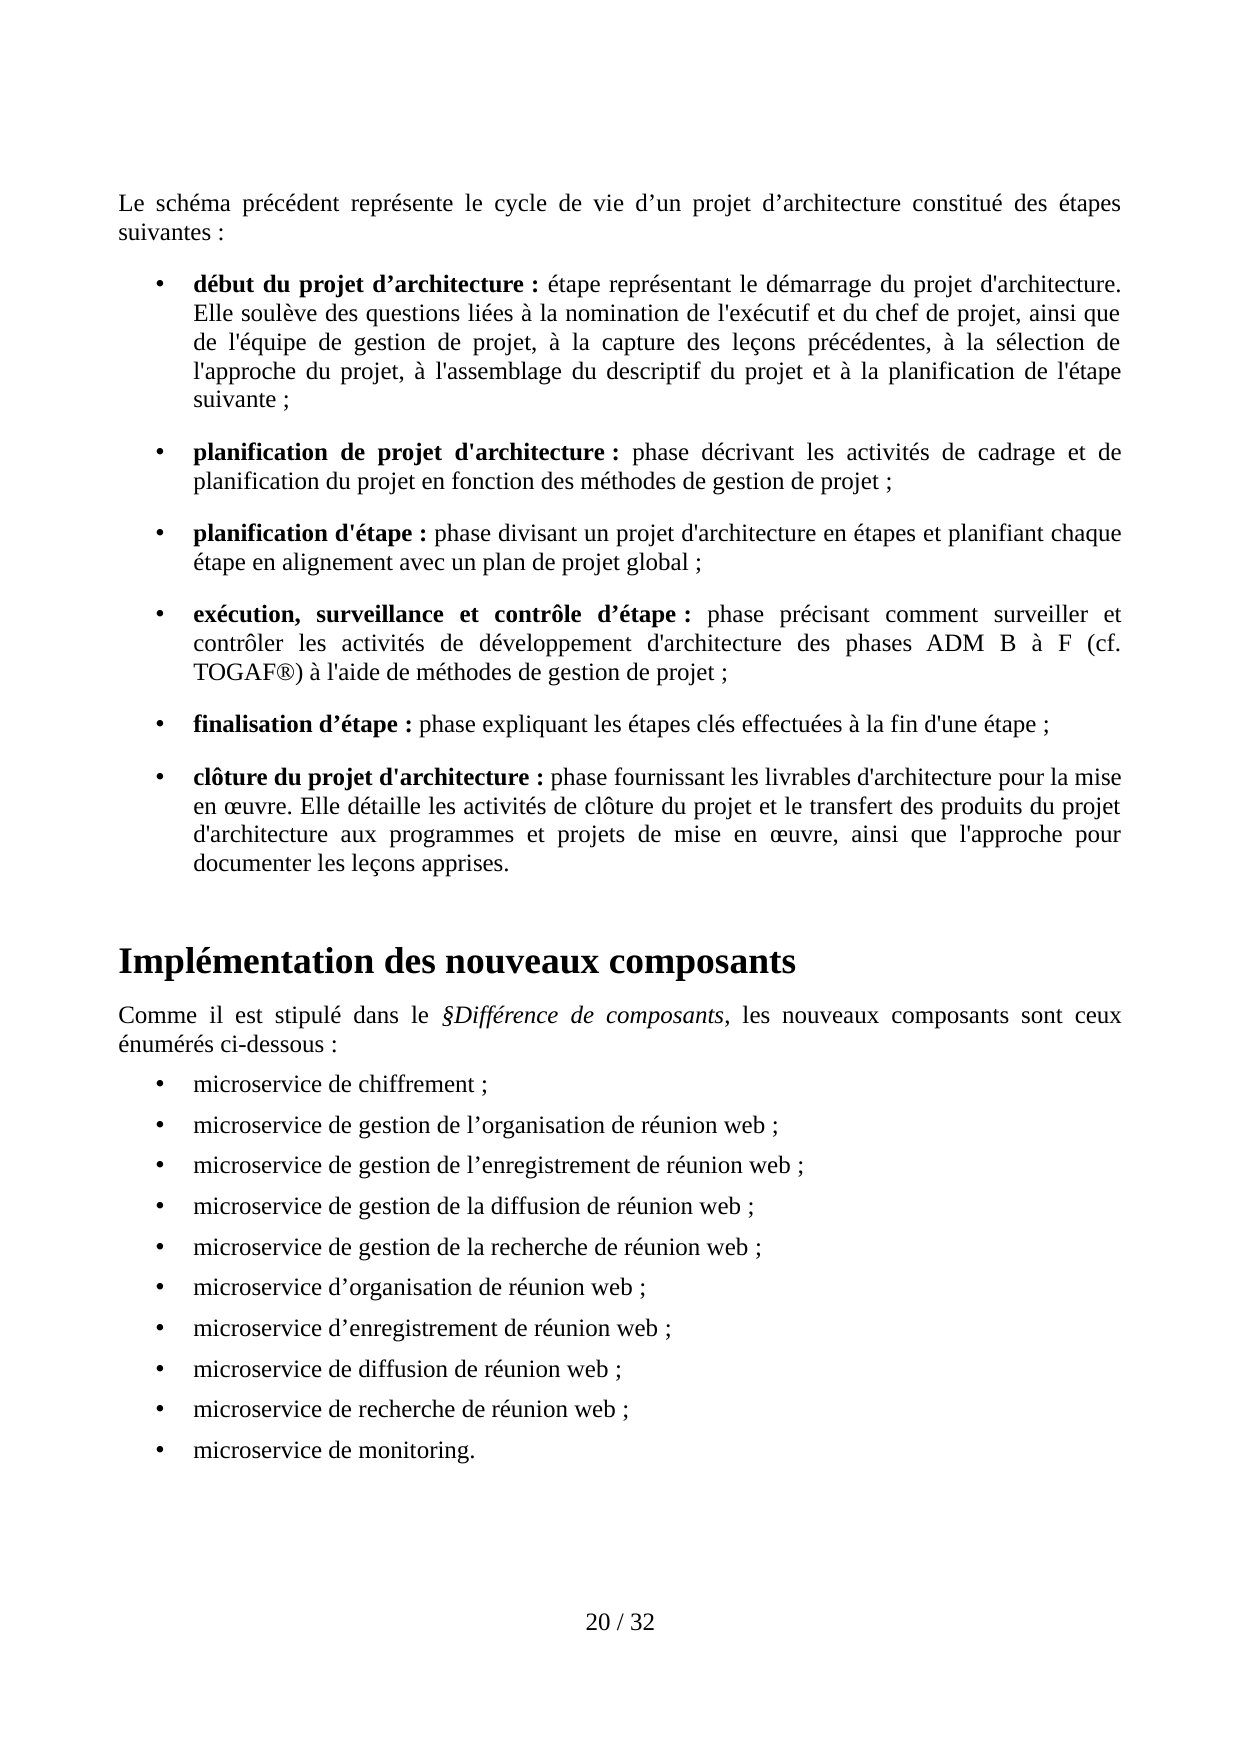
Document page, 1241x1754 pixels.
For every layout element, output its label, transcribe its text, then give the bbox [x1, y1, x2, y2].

list microservice de diffusion de réunion web ; [156, 1354, 1122, 1382]
text Le schéma précédent représente le cycle de vie d’un projet d’architecture constitué des étapes suivantes : [118, 188, 1122, 246]
list clôture du projet d'architecture : phase fournissant les livrables d'architecture pour la mise en œuvre. Elle détaille les activités de clôture du projet et le transfert des produits du projet d'architecture aux programmes et projets de mise en œuvre, ainsi que l'approche pour documenter les leçons apprises. [156, 762, 1122, 877]
list finalisation d’étape : phase expliquant les étapes clés effectuées à la fin d'une étape ; [156, 709, 1122, 738]
list planification de projet d'architecture : phase décrivant les activités de cadrage et de planification du projet en fonction des méthodes de gestion de projet ; [156, 437, 1122, 494]
subtitle Implémentation des nouveaux composants [118, 938, 1122, 982]
list microservice d’enregistrement de réunion web ; [156, 1313, 1122, 1342]
list microservice de chiffrement ; [156, 1069, 1122, 1098]
list microservice de gestion de l’enregistrement de réunion web ; [156, 1151, 1122, 1179]
list microservice de recherche de réunion web ; [156, 1394, 1122, 1423]
text Comme il est stipulé dans le §Différence de composants, les nouveaux composants sont ceux énumérés ci-dessous : [118, 1000, 1122, 1057]
list microservice de gestion de la diffusion de réunion web ; [156, 1191, 1122, 1220]
list microservice de monitoring. [156, 1435, 1122, 1464]
list microservice de gestion de la recherche de réunion web ; [156, 1232, 1122, 1261]
list exécution, surveillance et contrôle d’étape : phase précisant comment surveiller et contrôler les activités de développement d'architecture des phases ADM B à F (cf. TOGAF®) à l'aide de méthodes de gestion de projet ; [156, 599, 1122, 686]
list microservice de gestion de l’organisation de réunion web ; [156, 1110, 1122, 1139]
list planification d'étape : phase divisant un projet d'architecture en étapes et planifiant chaque étape en alignement avec un plan de projet global ; [156, 518, 1122, 576]
list début du projet d’architecture : étape représentant le démarrage du projet d'architecture. Elle soulève des questions liées à la nomination de l'exécutif et du chef de projet, ainsi que de l'équipe de gestion de projet, à la capture des leçons précédentes, à la sélection de l'approche du projet, à l'assemblage du descriptif du projet et à la planification de l'étape suivante ; [156, 269, 1122, 413]
list microservice d’organisation de réunion web ; [156, 1272, 1122, 1301]
